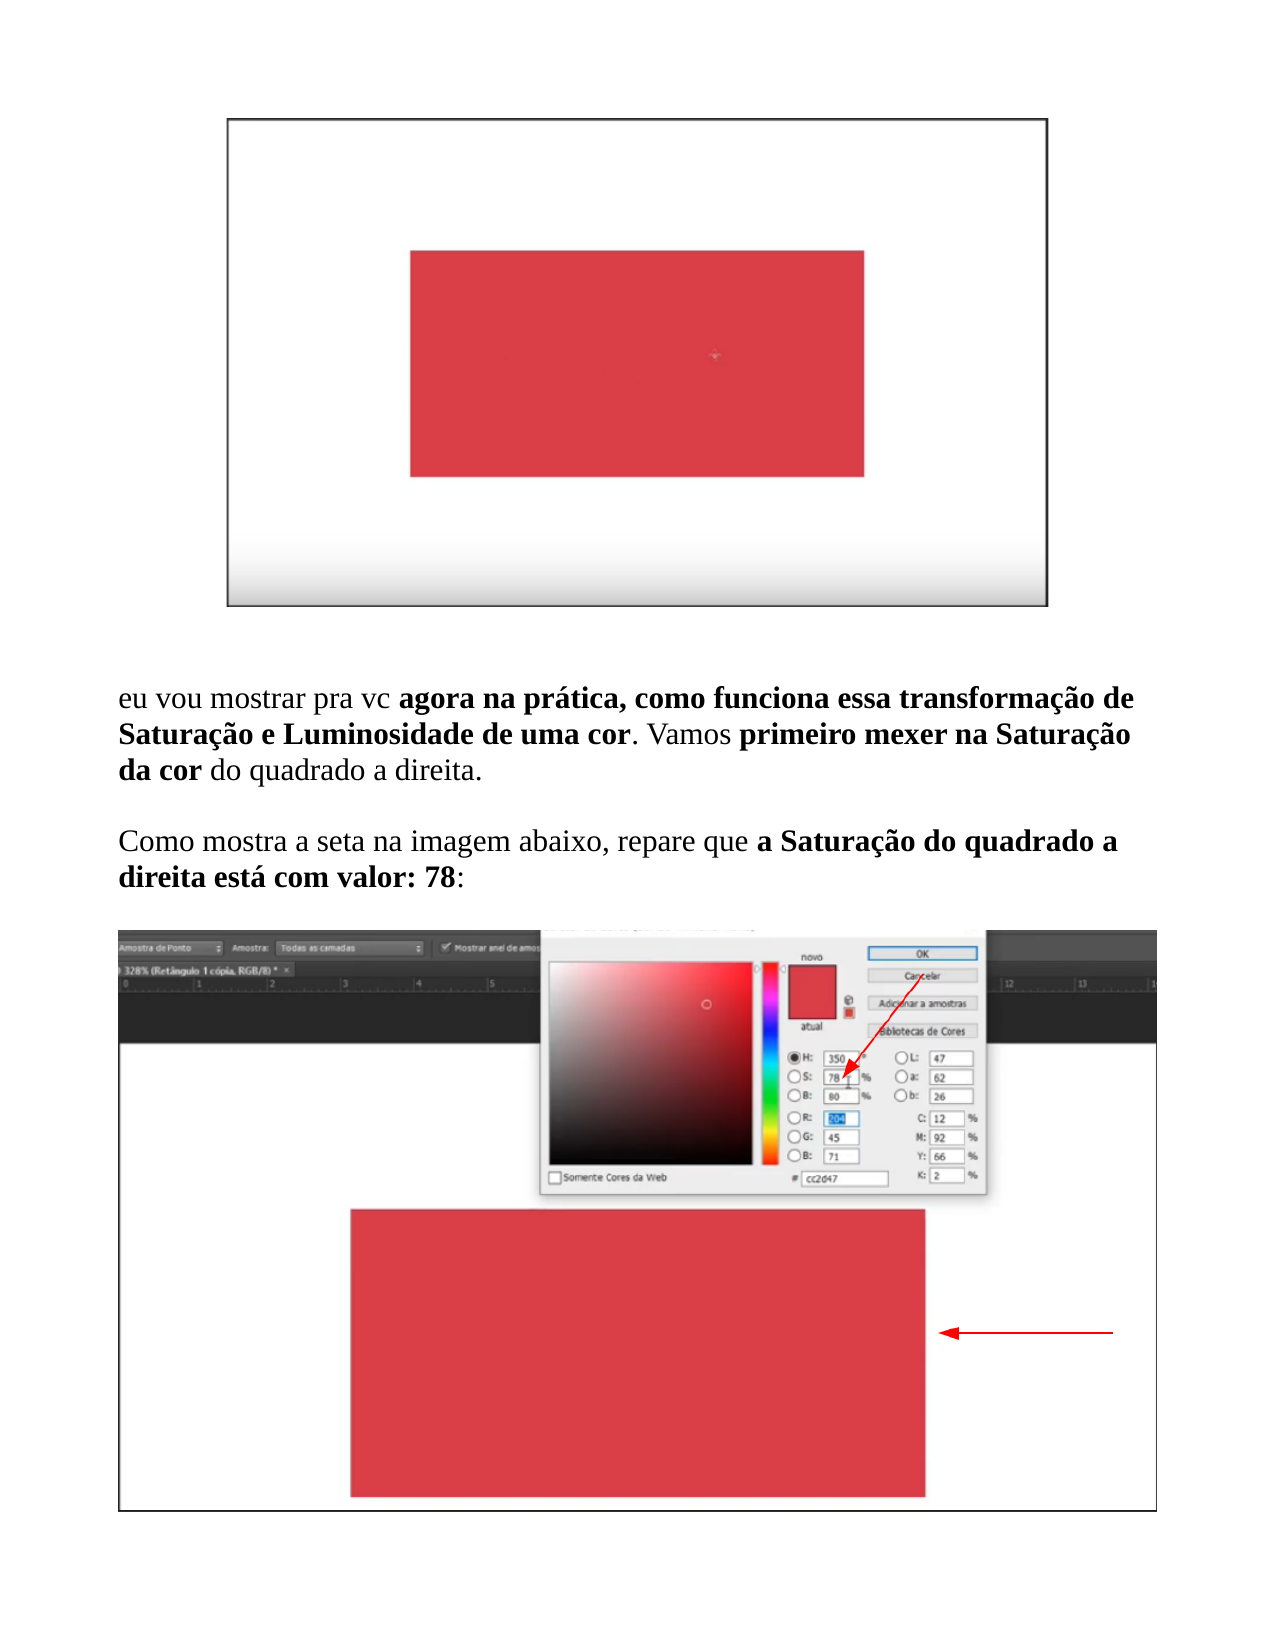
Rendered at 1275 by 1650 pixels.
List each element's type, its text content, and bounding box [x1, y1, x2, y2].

picture [226, 118, 1049, 607]
text eu vou mostrar pra vc agora na prática, como funciona essa transformação de Saturação e Luminosidade de uma cor. Vamos primeiro mexer na Saturação da cor do quadrado a direita. [118, 679, 1157, 787]
text Como mostra a seta na imagem abaixo, repare que a Saturação do quadrado a direita está com valor: 78: [118, 823, 1157, 894]
picture [118, 930, 1157, 1512]
